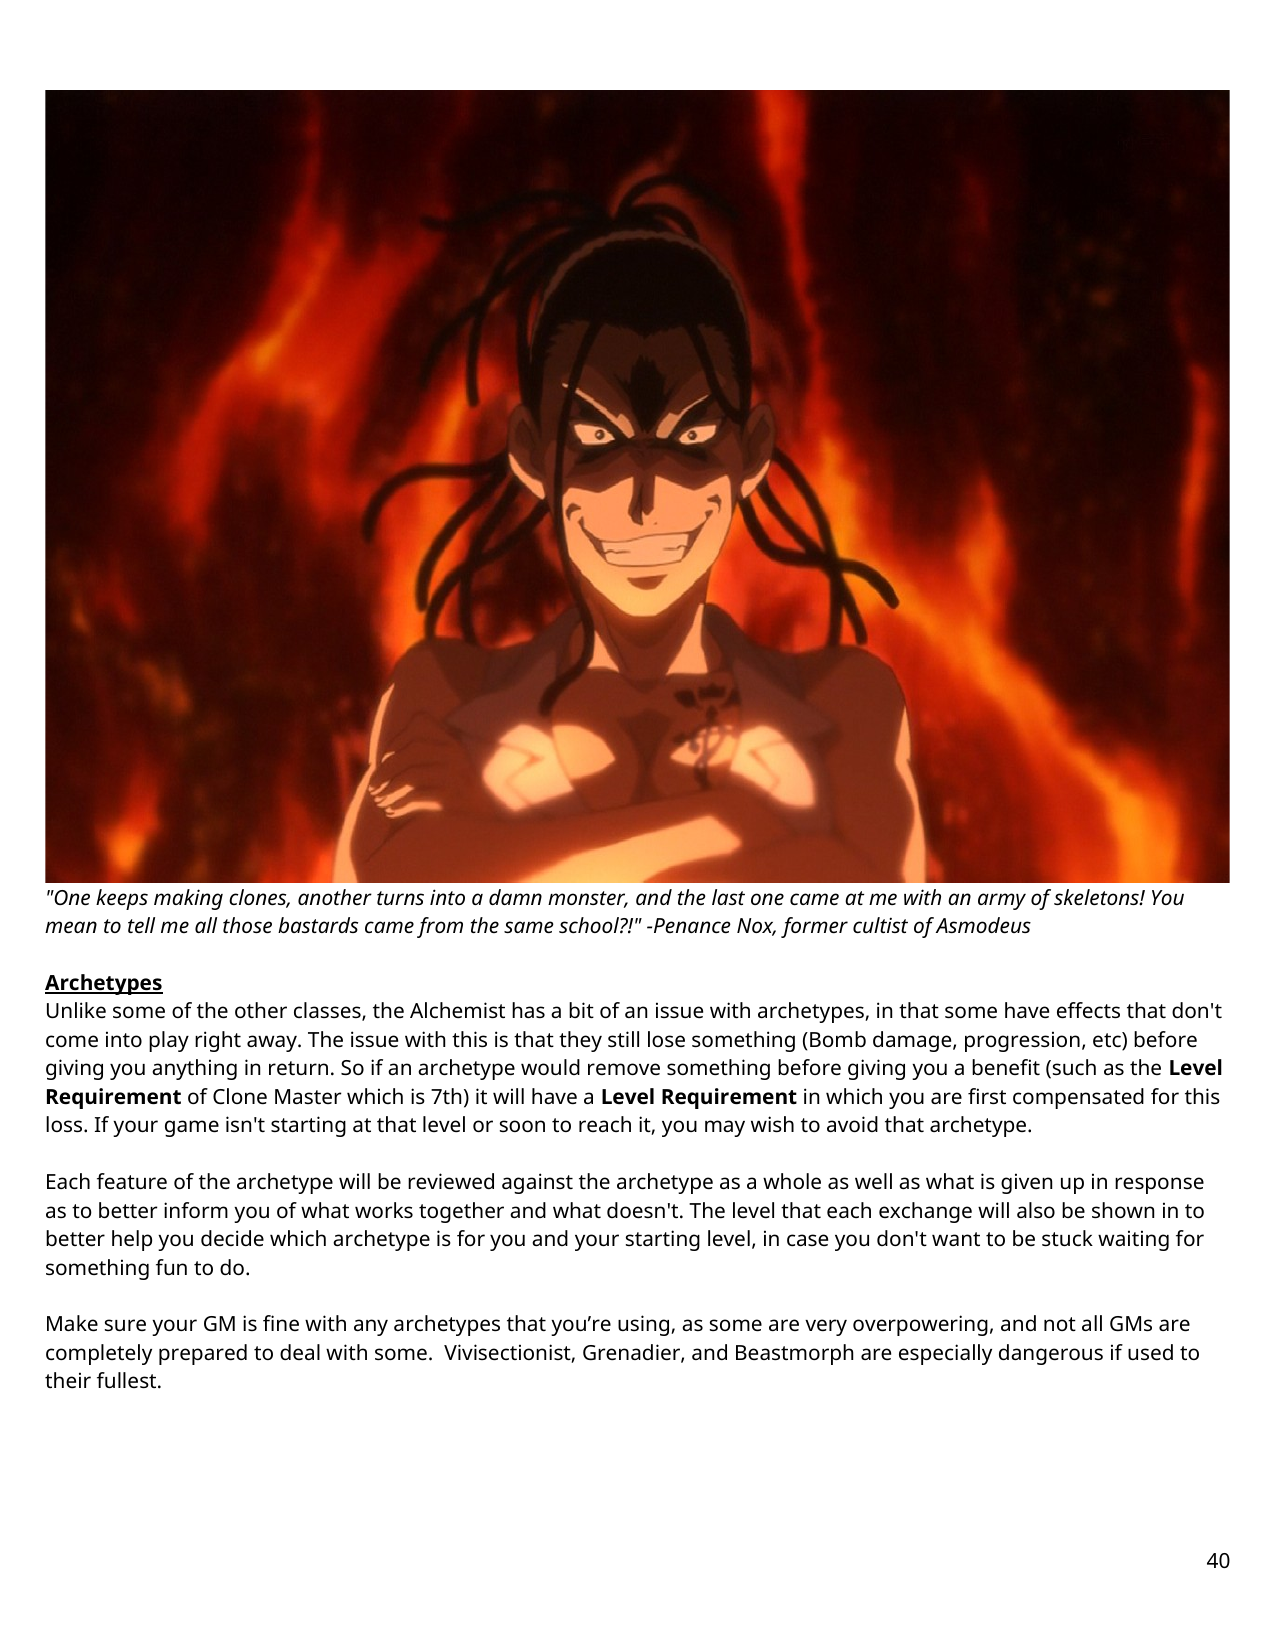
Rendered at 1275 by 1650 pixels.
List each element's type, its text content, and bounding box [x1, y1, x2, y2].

picture [45, 90, 1230, 883]
text Unlike some of the other classes, the Alchemist has a bit of an issue with archetypes, in that some have effects that don't come into play right away. The issue with this is that they still lose something (Bomb damage, progression, etc) before giving you anything in return. So if an archetype would remove something before giving you a benefit (such as the Level Requirement of Clone Master which is 7th) it will have a Level Requirement in which you are first compensated for this loss. If your game isn't starting at that level or soon to reach it, you may wish to avoid that archetype. [45, 997, 1230, 1139]
text Make sure your GM is fine with any archetypes that you’re using, as some are very overpowering, and not all GMs are completely prepared to deal with some. Vivisectionist, Grenadier, and Beastmorph are especially dangerous if used to their fullest. [45, 1309, 1230, 1395]
text "One keeps making clones, another turns into a damn monster, and the last one came at me with an army of skeletons! You mean to tell me all those bastards came from the same school?!" -Penance Nox, former cultist of Asmodeus [45, 883, 1230, 940]
text Each feature of the archetype will be reviewed against the archetype as a whole as well as what is given up in response as to better inform you of what works together and what doesn't. The level that each exchange will also be shown in to better help you decide which archetype is for you and your starting level, in case you don't want to be stuck waiting for something fun to do. [45, 1167, 1230, 1281]
text Archetypes [45, 968, 1230, 997]
